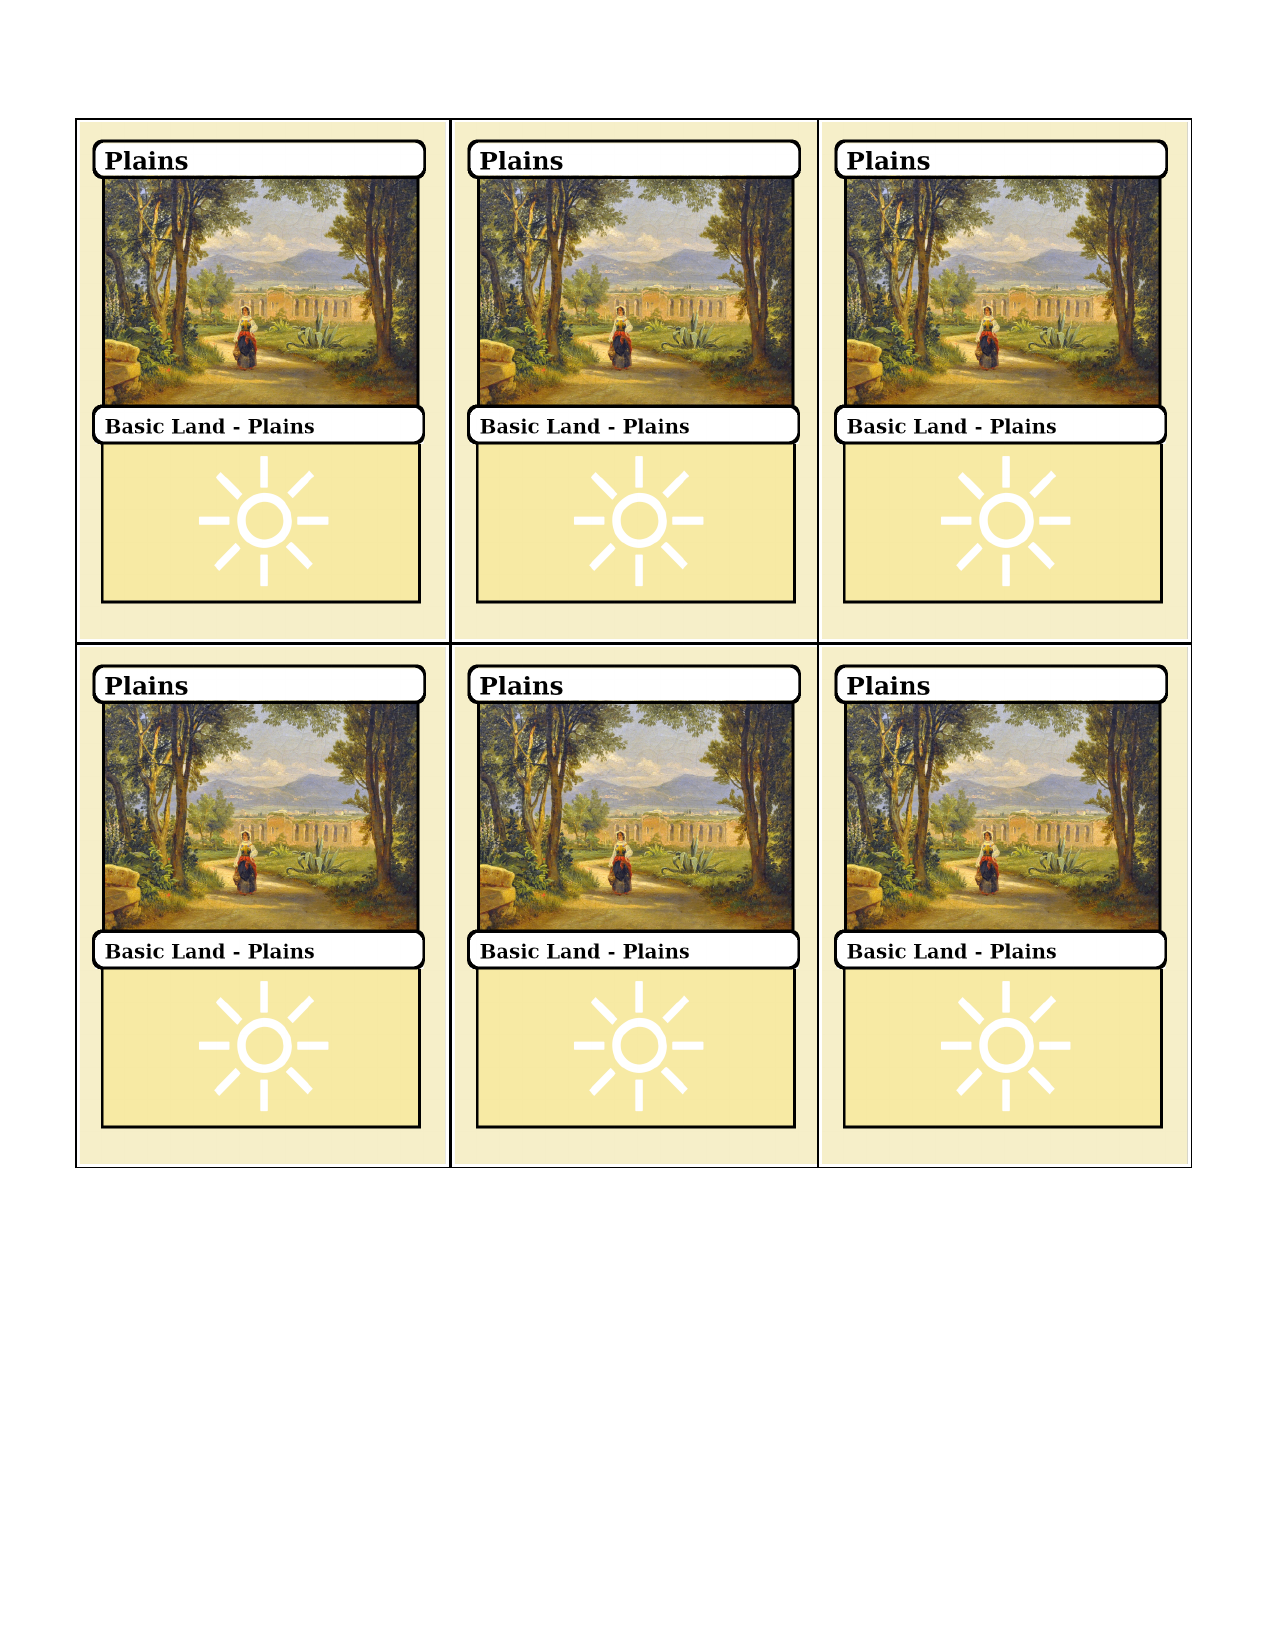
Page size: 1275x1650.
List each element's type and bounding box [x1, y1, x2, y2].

picture [79, 122, 446, 639]
picture [822, 647, 1188, 1164]
picture [822, 122, 1188, 639]
picture [454, 647, 817, 1164]
picture [454, 122, 817, 639]
picture [79, 647, 446, 1164]
